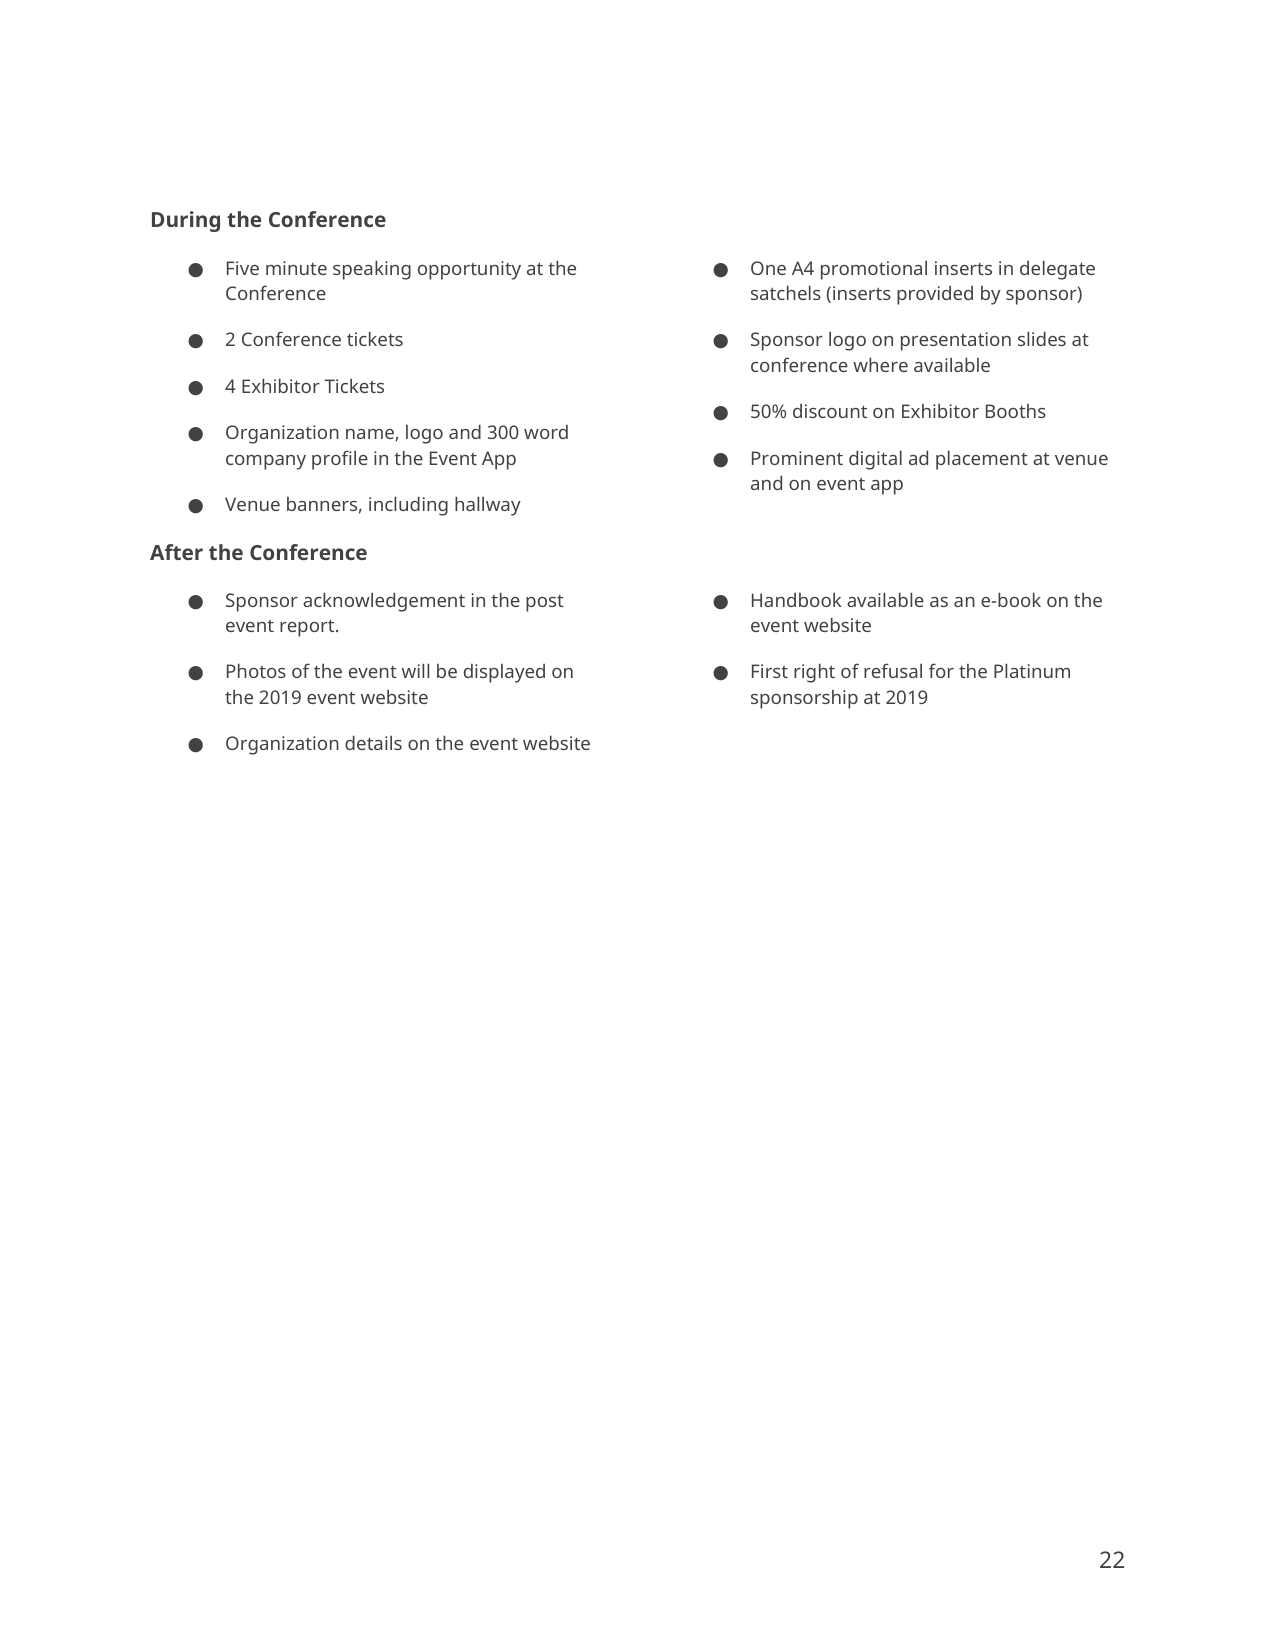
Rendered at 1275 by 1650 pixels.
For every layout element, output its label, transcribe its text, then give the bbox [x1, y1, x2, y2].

list 2 Conference tickets [187, 327, 600, 352]
list 50% discount on Exhibitor Booths [712, 398, 1125, 424]
list Photos of the event will be displayed on the 2019 event website [187, 659, 600, 710]
list Organization name, logo and 300 word company profile in the Event App [187, 419, 600, 470]
list One A4 promotional inserts in delegate satchels (inserts provided by sponsor) [712, 255, 1125, 306]
list Prominent digital ad placement at venue and on event app [712, 445, 1125, 496]
list Sponsor acknowledgement in the post event report. [187, 587, 600, 638]
list Handbook available as an e-book on the event website [712, 587, 1125, 638]
text During the Conference [150, 206, 1125, 234]
list Venue banners, including hallway [187, 491, 600, 517]
list Sponsor logo on presentation slides at conference where available [712, 327, 1125, 378]
list 4 Exhibitor Tickets [187, 373, 600, 398]
list Organization details on the event website [187, 731, 600, 756]
text After the Conference [150, 538, 1125, 566]
list Five minute speaking opportunity at the Conference [187, 255, 600, 306]
list First right of refusal for the Platinum sponsorship at 2019 [712, 659, 1125, 710]
